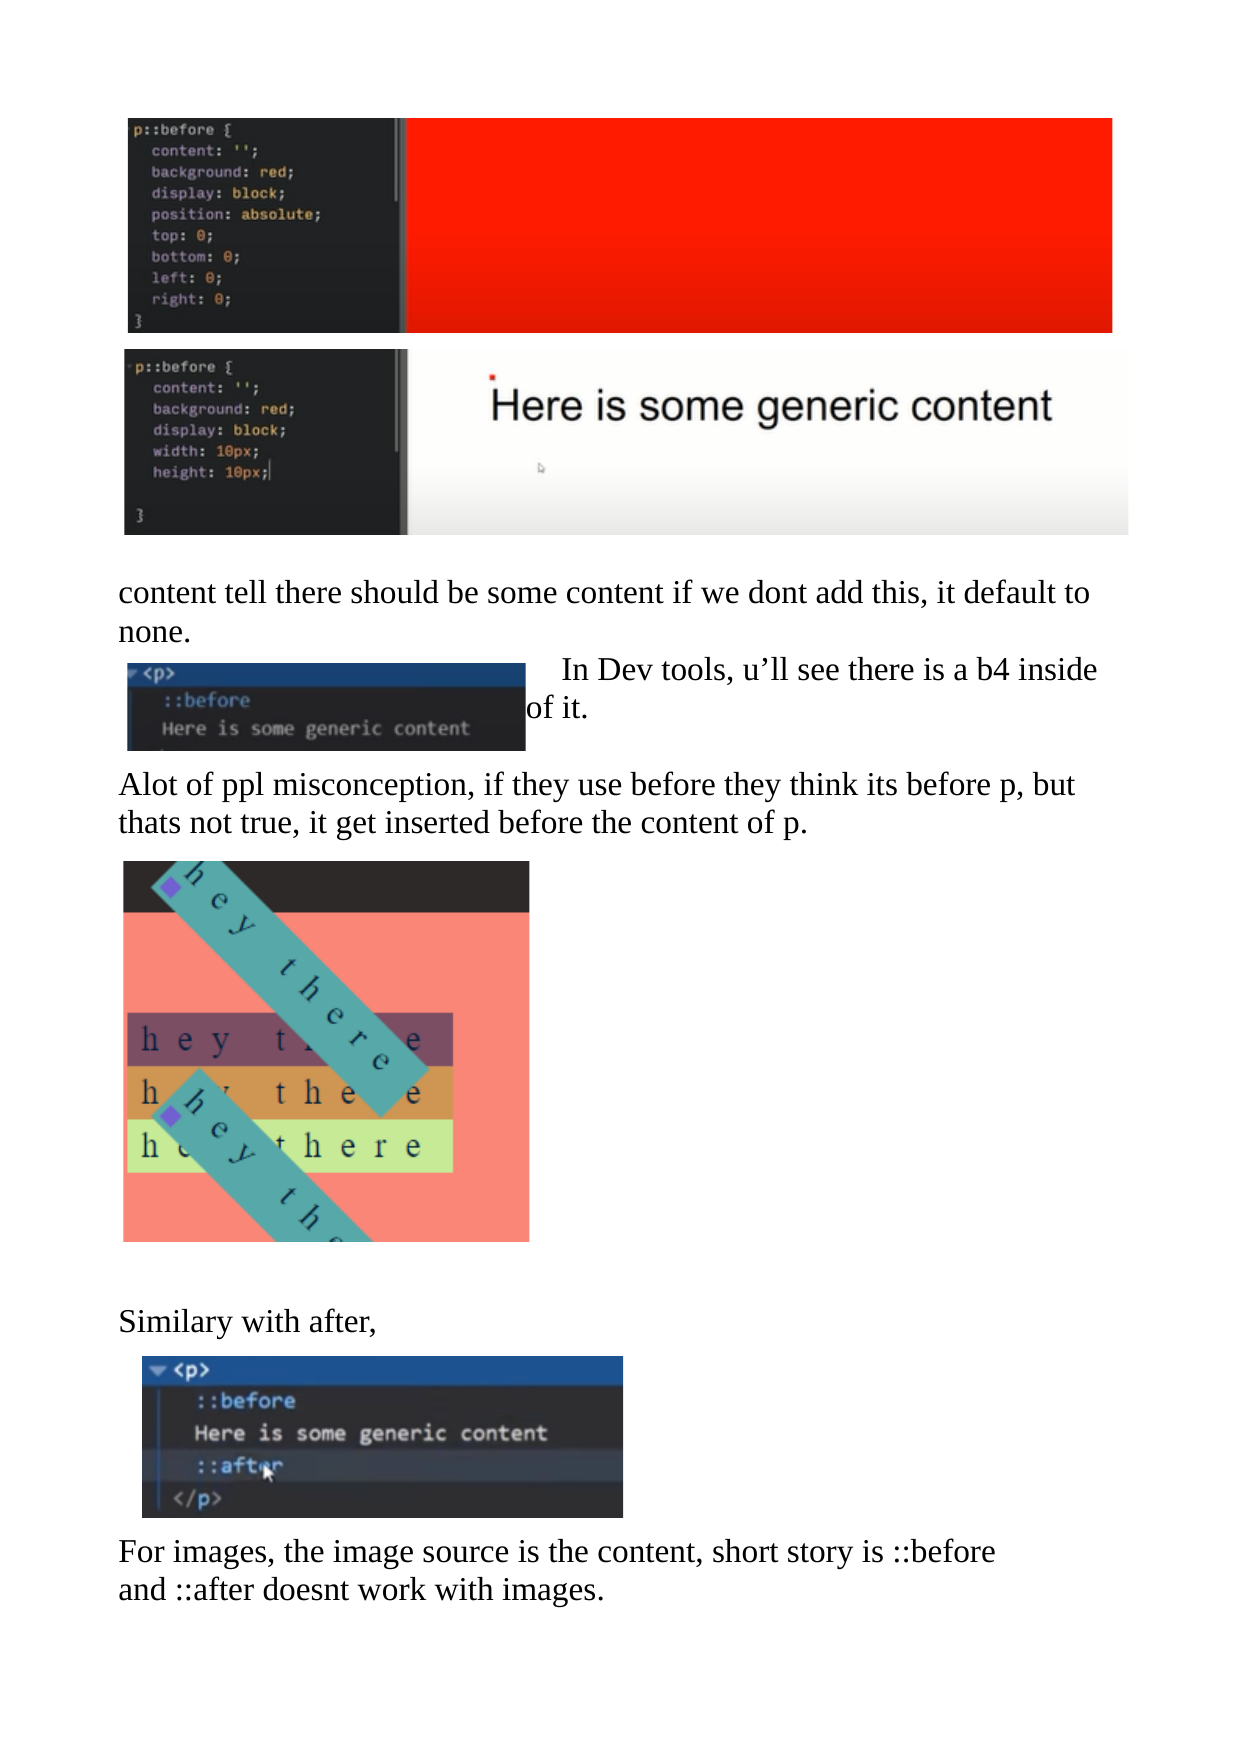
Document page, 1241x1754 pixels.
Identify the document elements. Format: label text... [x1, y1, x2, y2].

text Alot of ppl misconception, if they use before they think its before p, but thats not true, it get inserted before the content of p. [118, 764, 1122, 841]
text In Dev tools, u’ll see there is a b4 inside of it. [118, 649, 1122, 726]
picture [124, 349, 1129, 535]
picture [123, 861, 530, 1242]
picture [127, 663, 526, 751]
text For images, the image source is the content, short story is ::before and ::after doesnt work with images. [118, 1531, 1122, 1608]
text content tell there should be some content if we dont add this, it default to none. [118, 573, 1122, 649]
picture [127, 118, 1113, 333]
text Similary with after, [118, 1301, 1122, 1339]
picture [142, 1356, 624, 1518]
